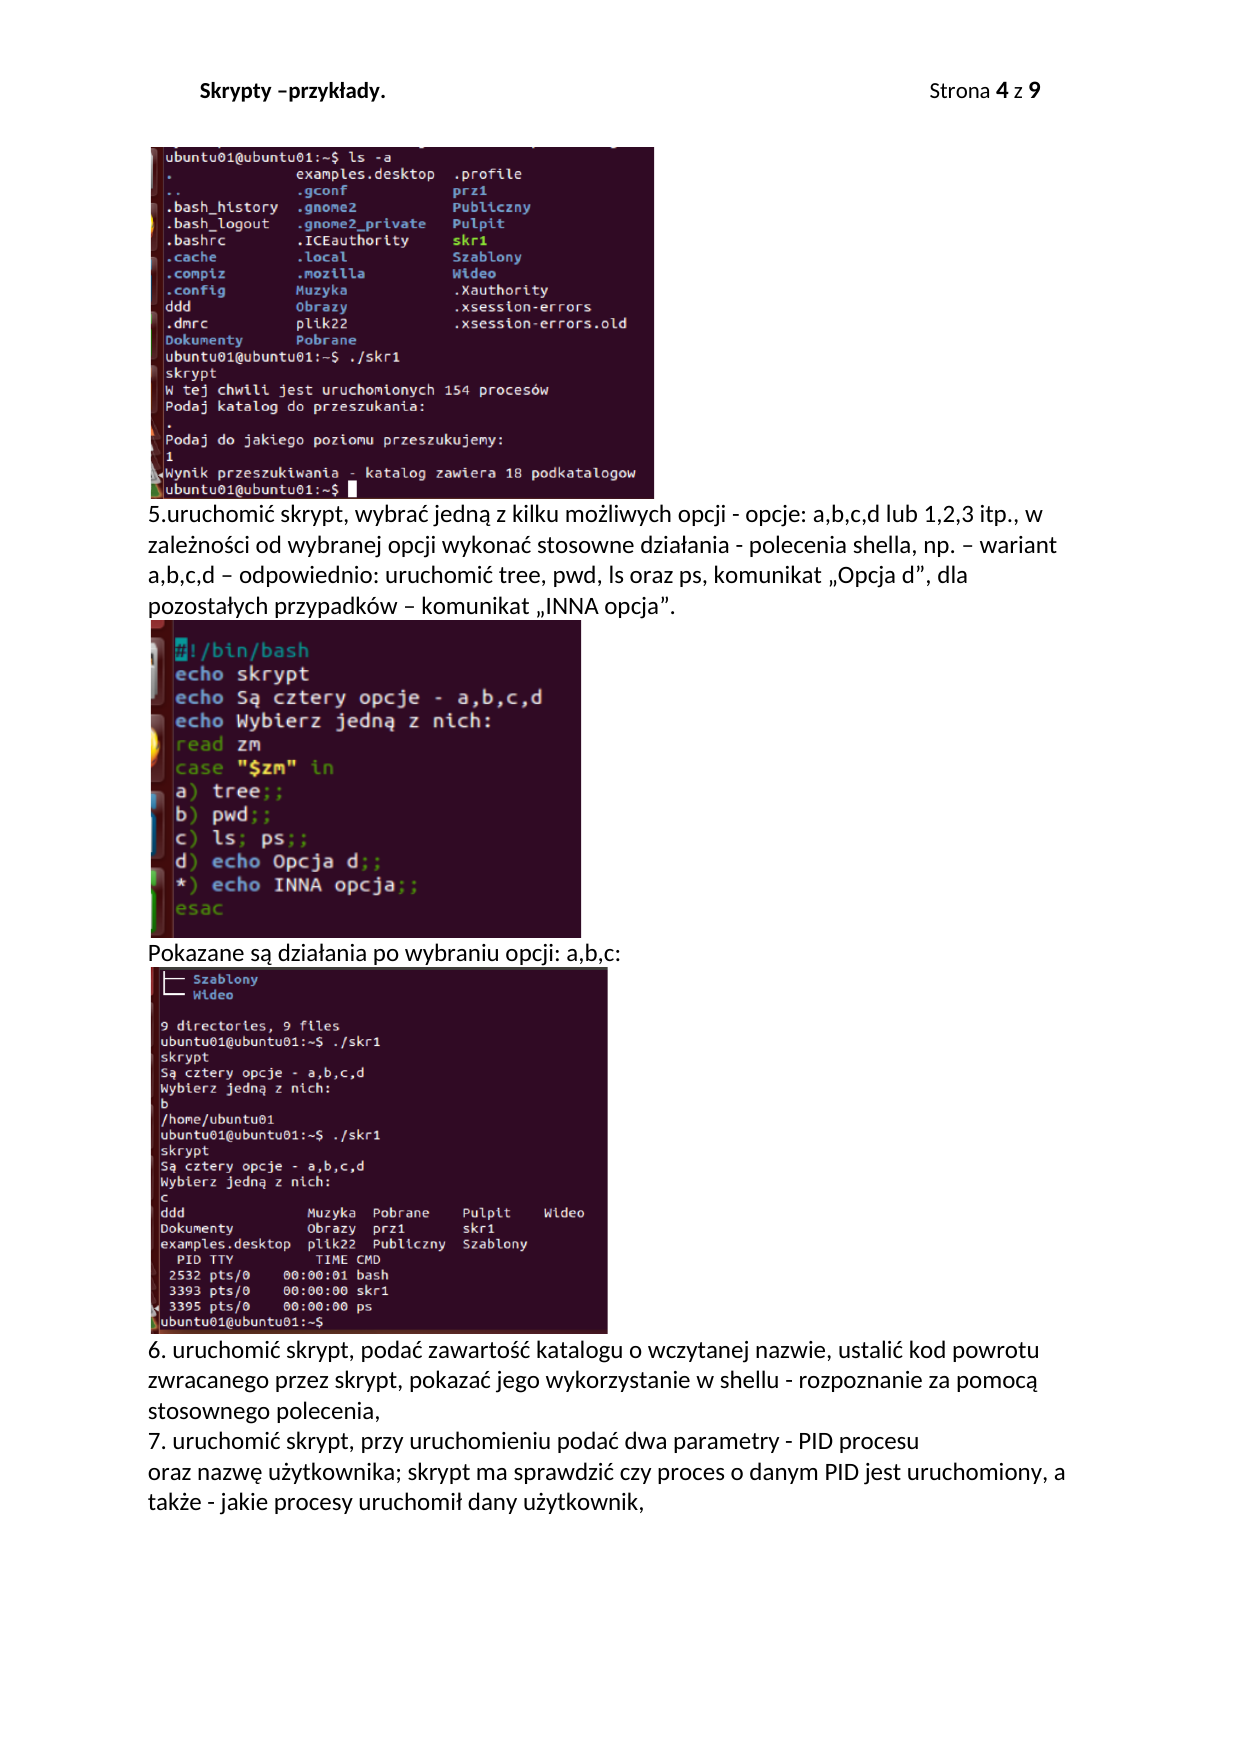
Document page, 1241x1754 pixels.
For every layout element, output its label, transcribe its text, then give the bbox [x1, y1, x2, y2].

text oraz nazwę użytkownika; skrypt ma sprawdzić czy proces o danym PID jest uruchomiony, a także - jakie procesy uruchomił dany użytkownik, [148, 1456, 1093, 1517]
text 5.uruchomić skrypt, wybrać jedną z kilku możliwych opcji - opcje: a,b,c,d lub 1,2,3 itp., w zależności od wybranej opcji wykonać stosowne działania - polecenia shella, np. – wariant a,b,c,d – odpowiednio: uruchomić tree, pwd, ls oraz ps, komunikat „Opcja d”, dla pozostałych przypadków – komunikat „INNA opcja”. [148, 499, 1093, 621]
picture [566, 147, 655, 499]
picture [327, 620, 582, 938]
text 6. uruchomić skrypt, podać zawartość katalogu o wczytanej nazwie, ustalić kod powrotu zwracanego przez skrypt, pokazać jego wykorzystanie w shellu - rozpoznanie za pomocą stosownego polecenia, [148, 1334, 1093, 1425]
text Pokazane są działania po wybraniu opcji: a,b,c: [148, 937, 1093, 968]
text 7. uruchomić skrypt, przy uruchomieniu podać dwa parametry - PID procesu [148, 1425, 1093, 1456]
picture [509, 967, 608, 1334]
